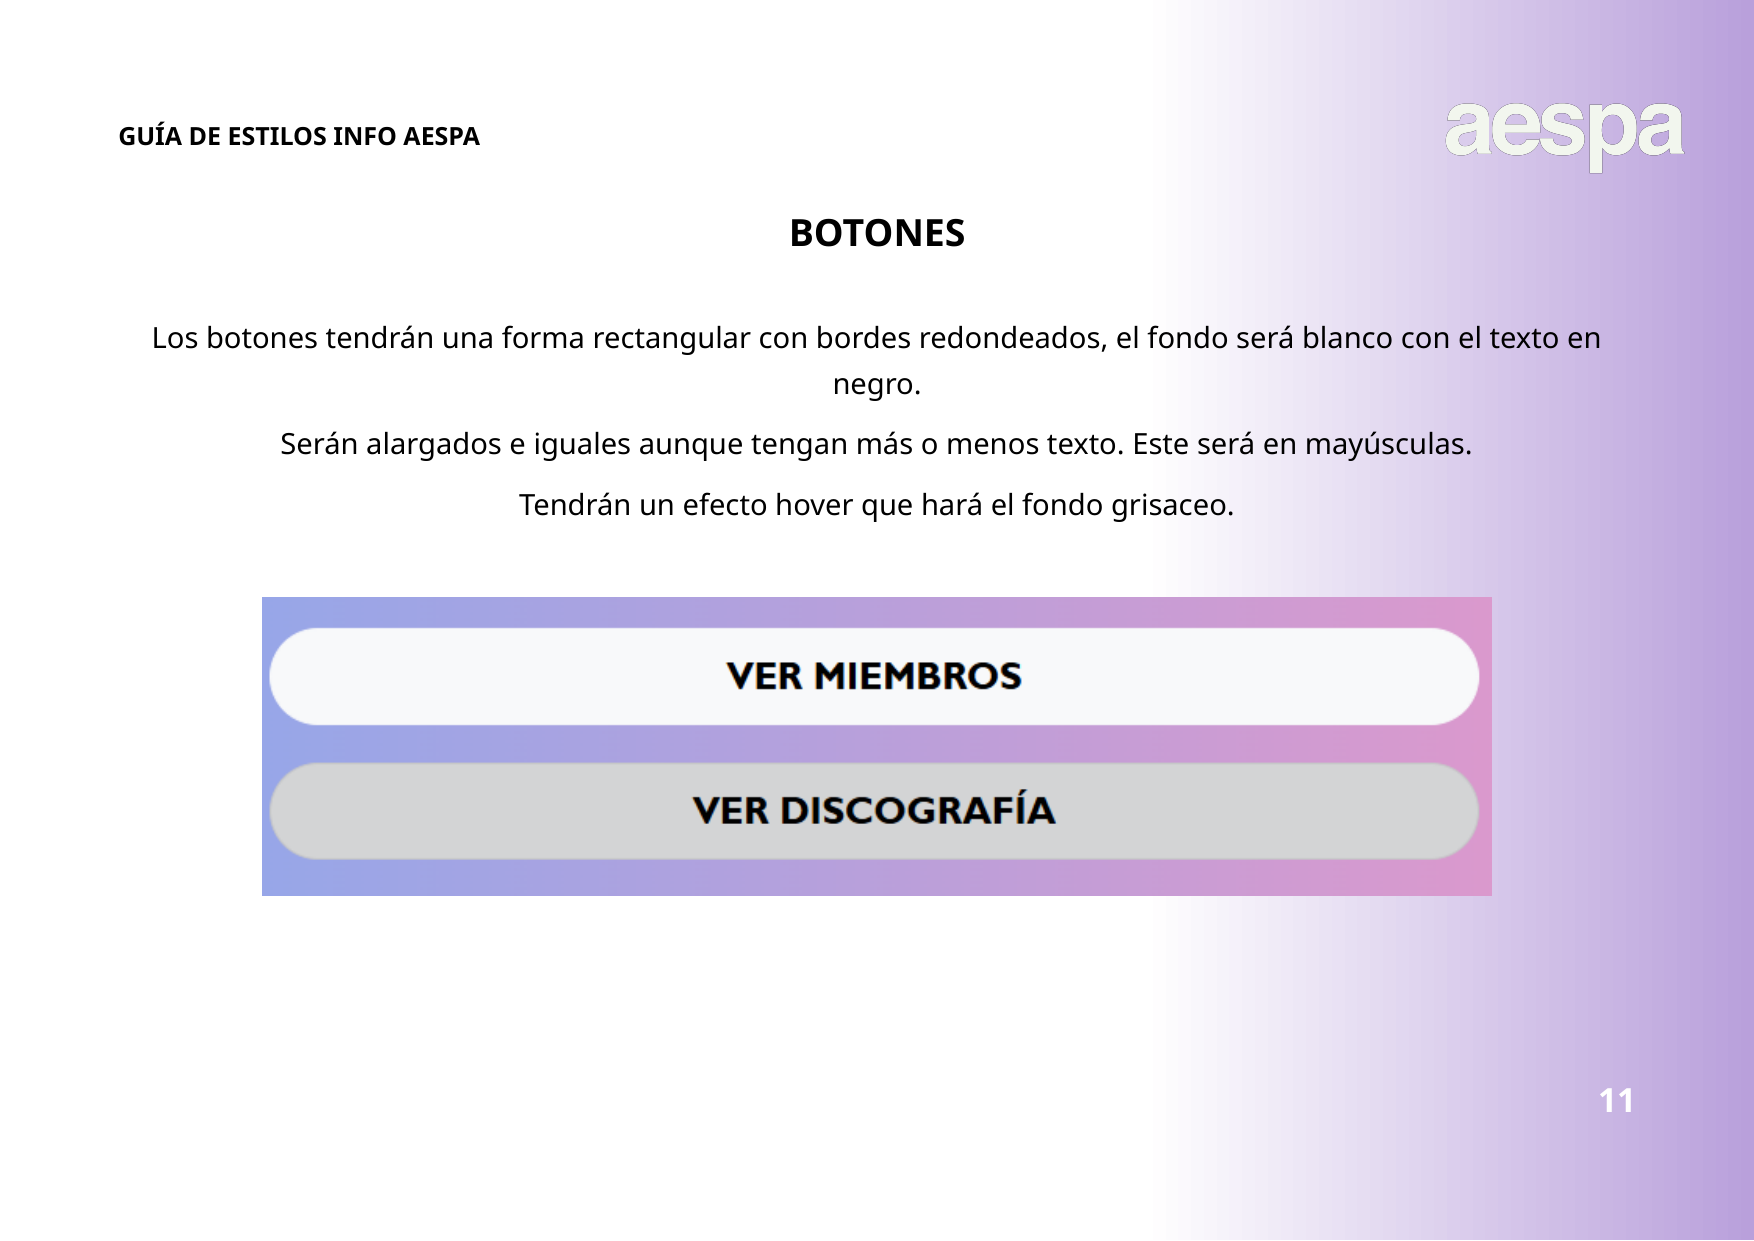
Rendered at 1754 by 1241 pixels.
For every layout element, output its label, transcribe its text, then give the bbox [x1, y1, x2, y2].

subtitle BOTONES [118, 207, 1636, 258]
picture [1428, 88, 1703, 187]
text Serán alargados e iguales aunque tengan más o menos texto. Este será en mayúsculas. [118, 424, 1636, 463]
text Los botones tendrán una forma rectangular con bordes redondeados, el fondo será blanco con el texto en negro. [118, 318, 1636, 403]
picture [262, 597, 1492, 896]
text Tendrán un efecto hover que hará el fondo grisaceo. [118, 484, 1636, 523]
